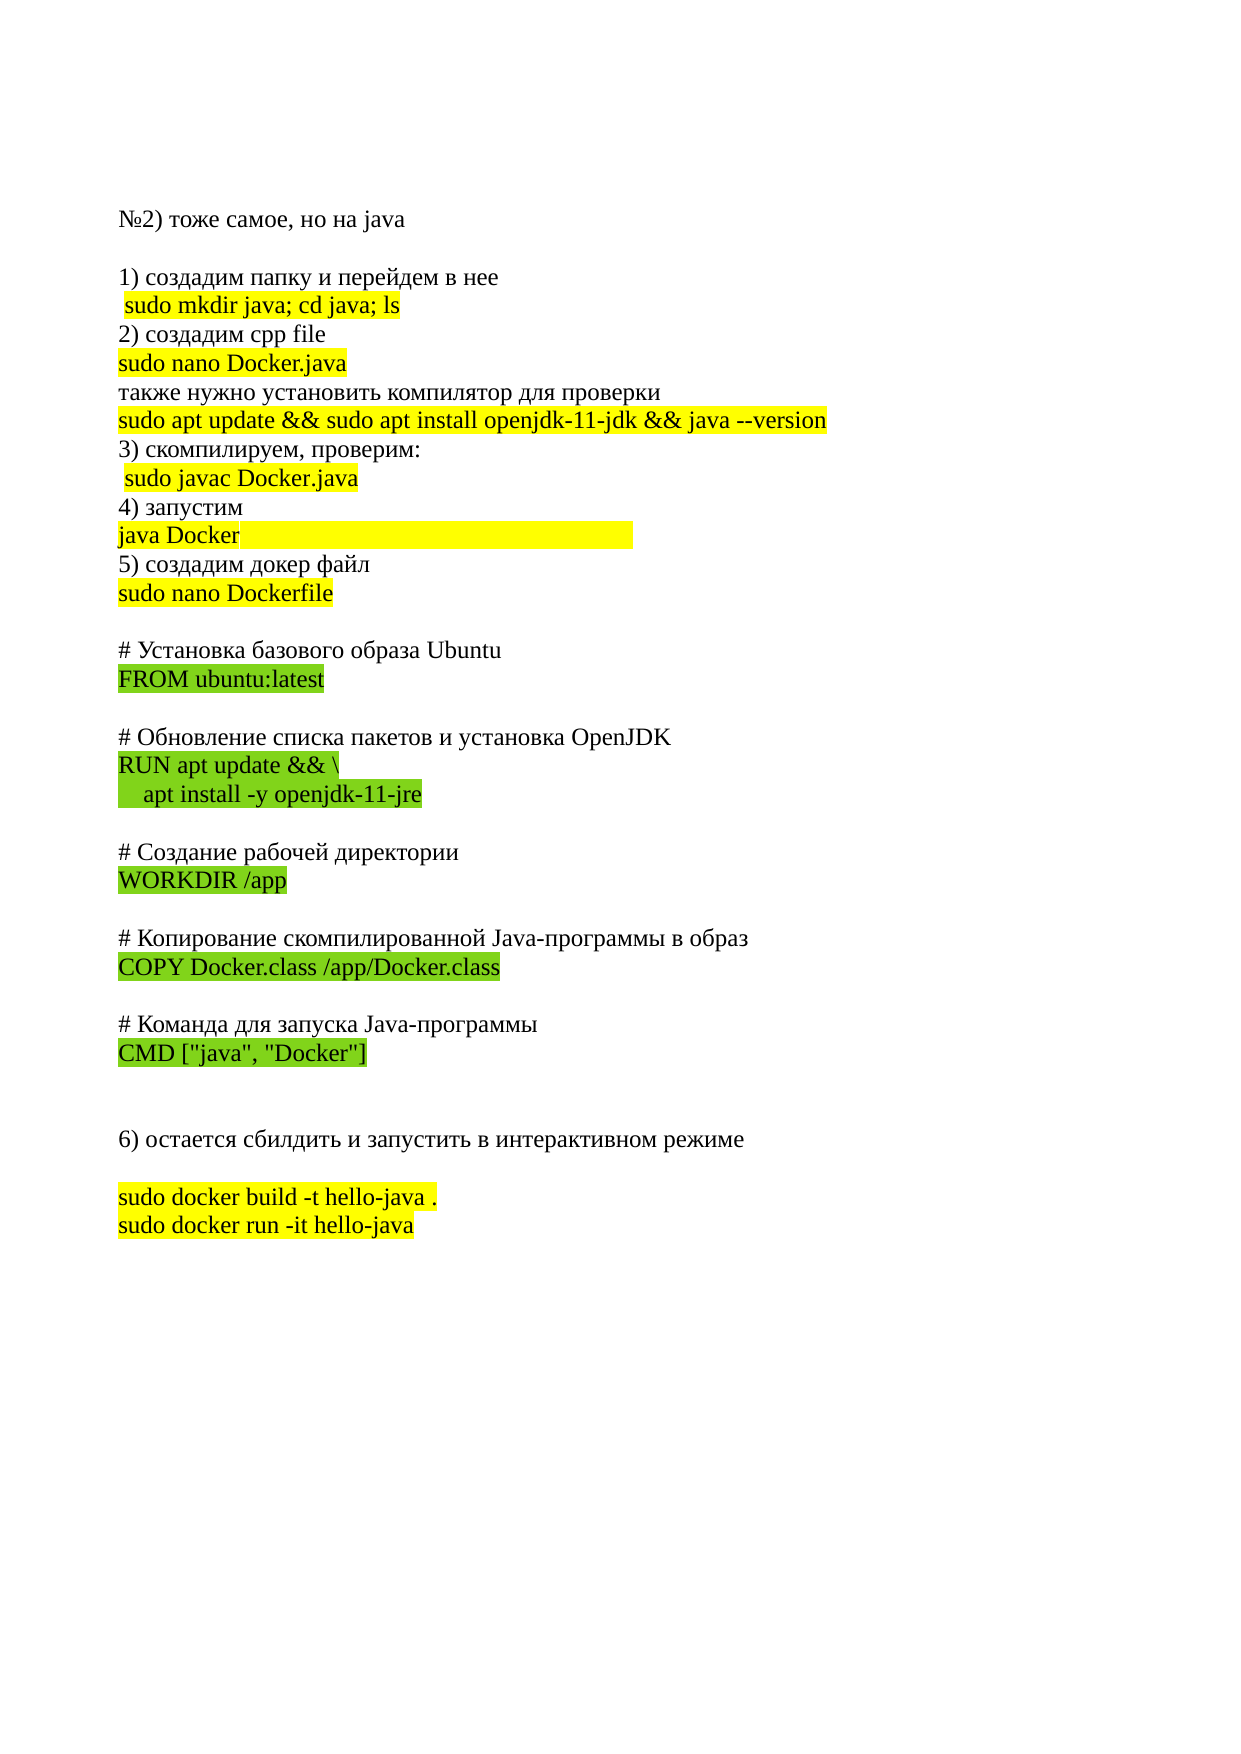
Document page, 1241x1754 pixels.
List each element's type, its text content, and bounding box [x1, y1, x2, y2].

text sudo javac Docker.java [118, 463, 1122, 492]
text # Создание рабочей директории [118, 837, 1122, 866]
text FROM ubuntu:latest [118, 664, 1122, 693]
text sudo nano Docker.java [118, 348, 1122, 377]
text sudo docker run -it hello-java [118, 1211, 1122, 1239]
text 3) скомпилируем, проверим: [118, 434, 1122, 463]
text 4) запустим [118, 492, 1122, 521]
text RUN apt update && \ [118, 751, 1122, 779]
text №2) тоже самое, но на java [118, 204, 1122, 233]
text apt install -y openjdk-11-jre [118, 779, 1122, 808]
text sudo nano Dockerfile [118, 578, 1122, 607]
text sudo docker build -t hello-java . [118, 1182, 1122, 1211]
text 1) создадим папку и перейдем в нее [118, 262, 1122, 291]
text sudo apt update && sudo apt install openjdk-11-jdk && java --version [118, 406, 1122, 434]
text 2) создадим cpp file [118, 319, 1122, 348]
text # Обновление списка пакетов и установка OpenJDK [118, 722, 1122, 751]
text # Установка базового образа Ubuntu [118, 636, 1122, 664]
text sudo mkdir java; cd java; ls [118, 291, 1122, 319]
text CMD ["java", "Docker"] [118, 1038, 1122, 1067]
text # Команда для запуска Java-программы [118, 1009, 1122, 1038]
text 6) остается сбилдить и запустить в интерактивном режиме [118, 1124, 1122, 1153]
text WORKDIR /app [118, 866, 1122, 894]
text 5) создадим докер файл [118, 549, 1122, 578]
text java Docker [118, 521, 1122, 549]
text также нужно установить компилятор для проверки [118, 377, 1122, 406]
text COPY Docker.class /app/Docker.class [118, 952, 1122, 981]
text # Копирование скомпилированной Java-программы в образ [118, 923, 1122, 952]
